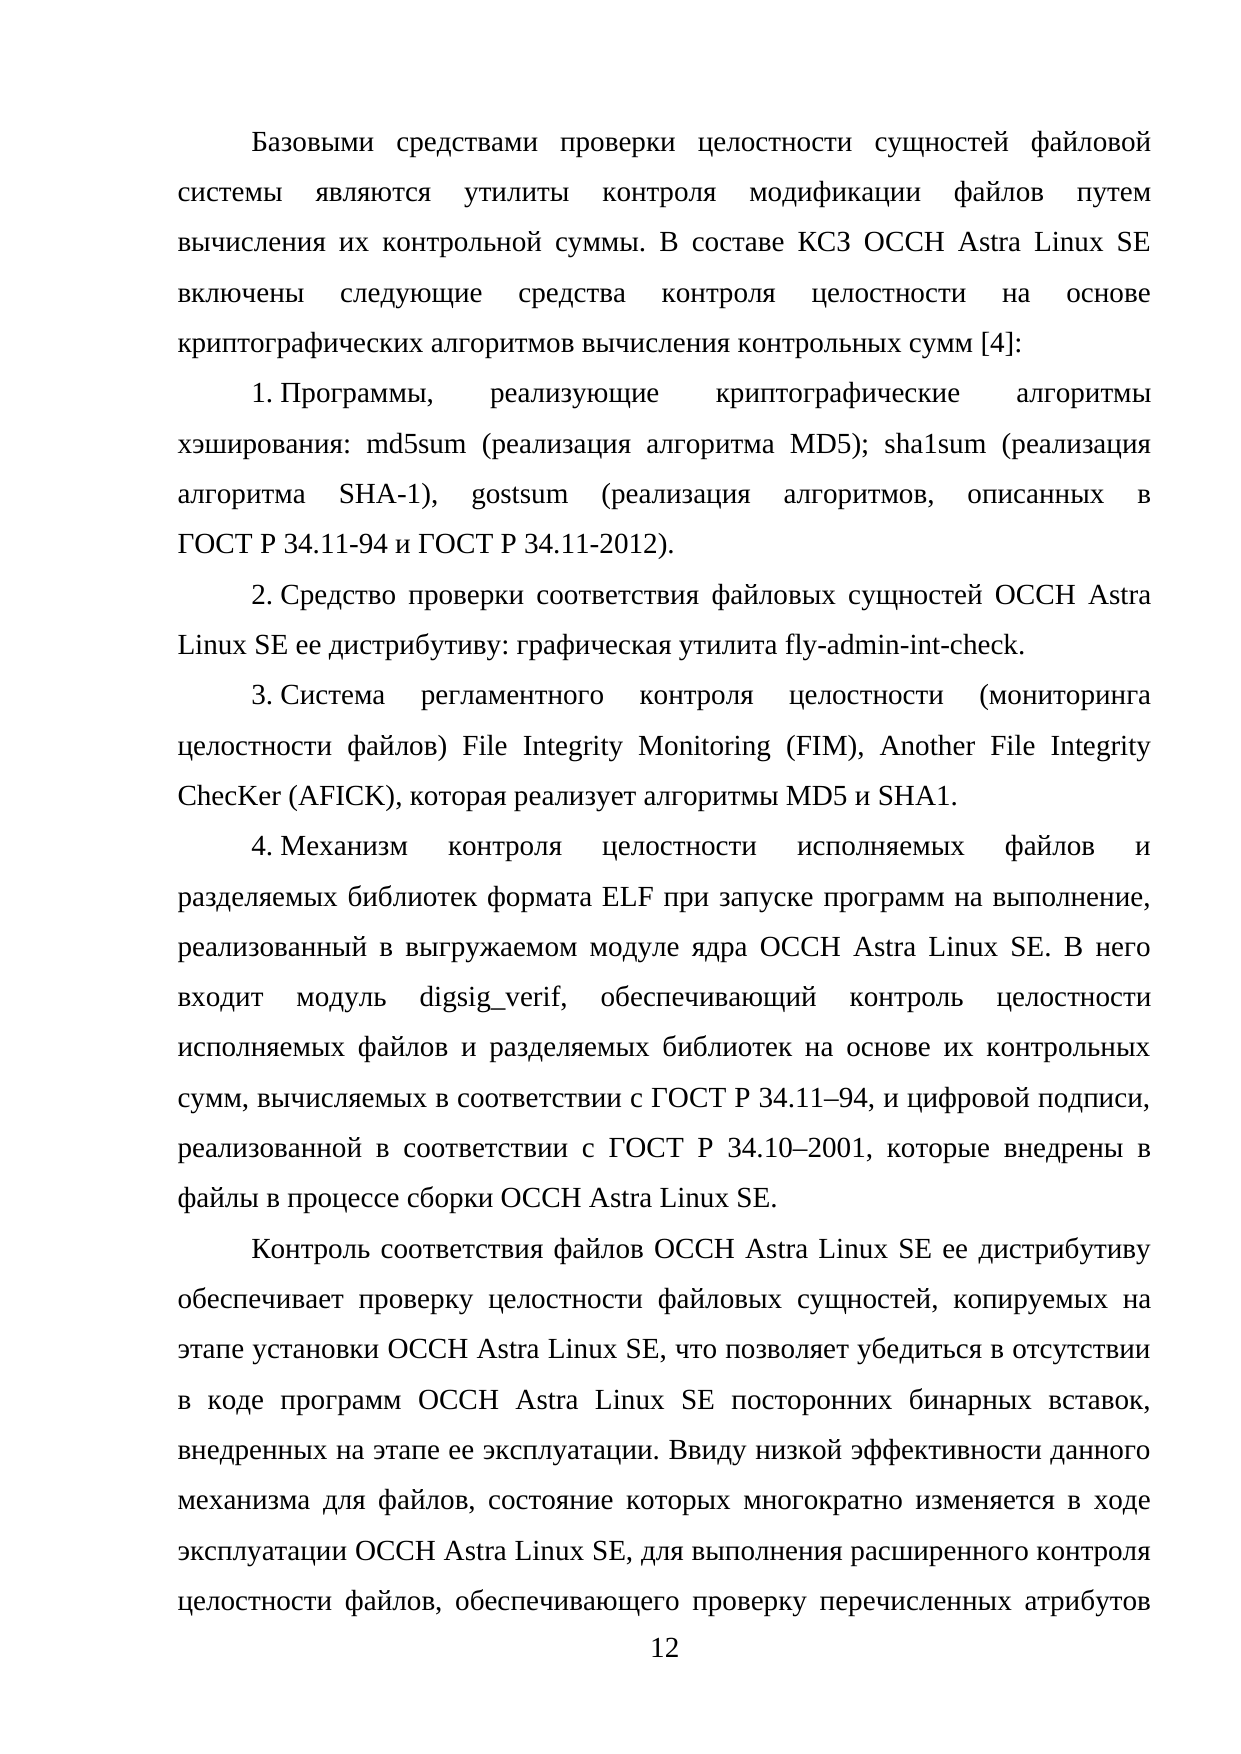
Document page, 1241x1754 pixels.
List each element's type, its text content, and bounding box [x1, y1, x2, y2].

list Средство проверки соответствия файловых сущностей ОССН Astra Linux SE ее дистрибутиву: графическая утилита fly-admin-int-check. [177, 577, 1152, 661]
list Программы, реализующие криптографические алгоритмы хэширования: md5sum (реализация алгоритма MD5); sha1sum (реализация алгоритма SHA-1), gostsum (реализация алгоритмов, описанных в ГОСТ Р 34.11-94 и ГОСТ Р 34.11-2012). [177, 376, 1152, 560]
text Контроль соответствия файлов ОССН Astra Linux SE ее дистрибутиву обеспечивает проверку целостности файловых сущностей, копируемых на этапе установки ОССН Astra Linux SE, что позволяет убедиться в отсутствии в коде программ ОССН Astra Linux SE посторонних бинарных вставок, внедренных на этапе ее эксплуатации. Ввиду низкой эффективности данного механизма для файлов, состояние которых многократно изменяется в ходе эксплуатации ОССН Astra Linux SE, для выполнения расширенного контроля целостности файлов, обеспечивающего проверку перечисленных атрибутов [177, 1231, 1152, 1617]
list Система регламентного контроля целостности (мониторинга целостности файлов) File Integrity Monitoring (FIM), Another File Integrity ChecKer (AFICK), которая реализует алгоритмы MD5 и SHA1. [177, 677, 1152, 812]
list Механизм контроля целостности исполняемых файлов и разделяемых библиотек формата ELF при запуске программ на выполнение, реализованный в выгружаемом модуле ядра ОССН Astra Linux SE. В него входит модуль digsig_verif, обеспечивающий контроль целостности исполняемых файлов и разделяемых библиотек на основе их контрольных сумм, вычисляемых в соответствии с ГОСТ Р 34.11–94, и цифровой подписи, реализованной в соответствии с ГОСТ Р 34.10–2001, которые внедрены в файлы в процессе сборки ОССН Astra Linux SE. [177, 828, 1152, 1214]
text Базовыми средствами проверки целостности сущностей файловой системы являются утилиты контроля модификации файлов путем вычисления их контрольной суммы. В составе КСЗ ОССН Astra Linux SE включены следующие средства контроля целостности на основе криптографических алгоритмов вычисления контрольных сумм [4]: [177, 124, 1152, 359]
